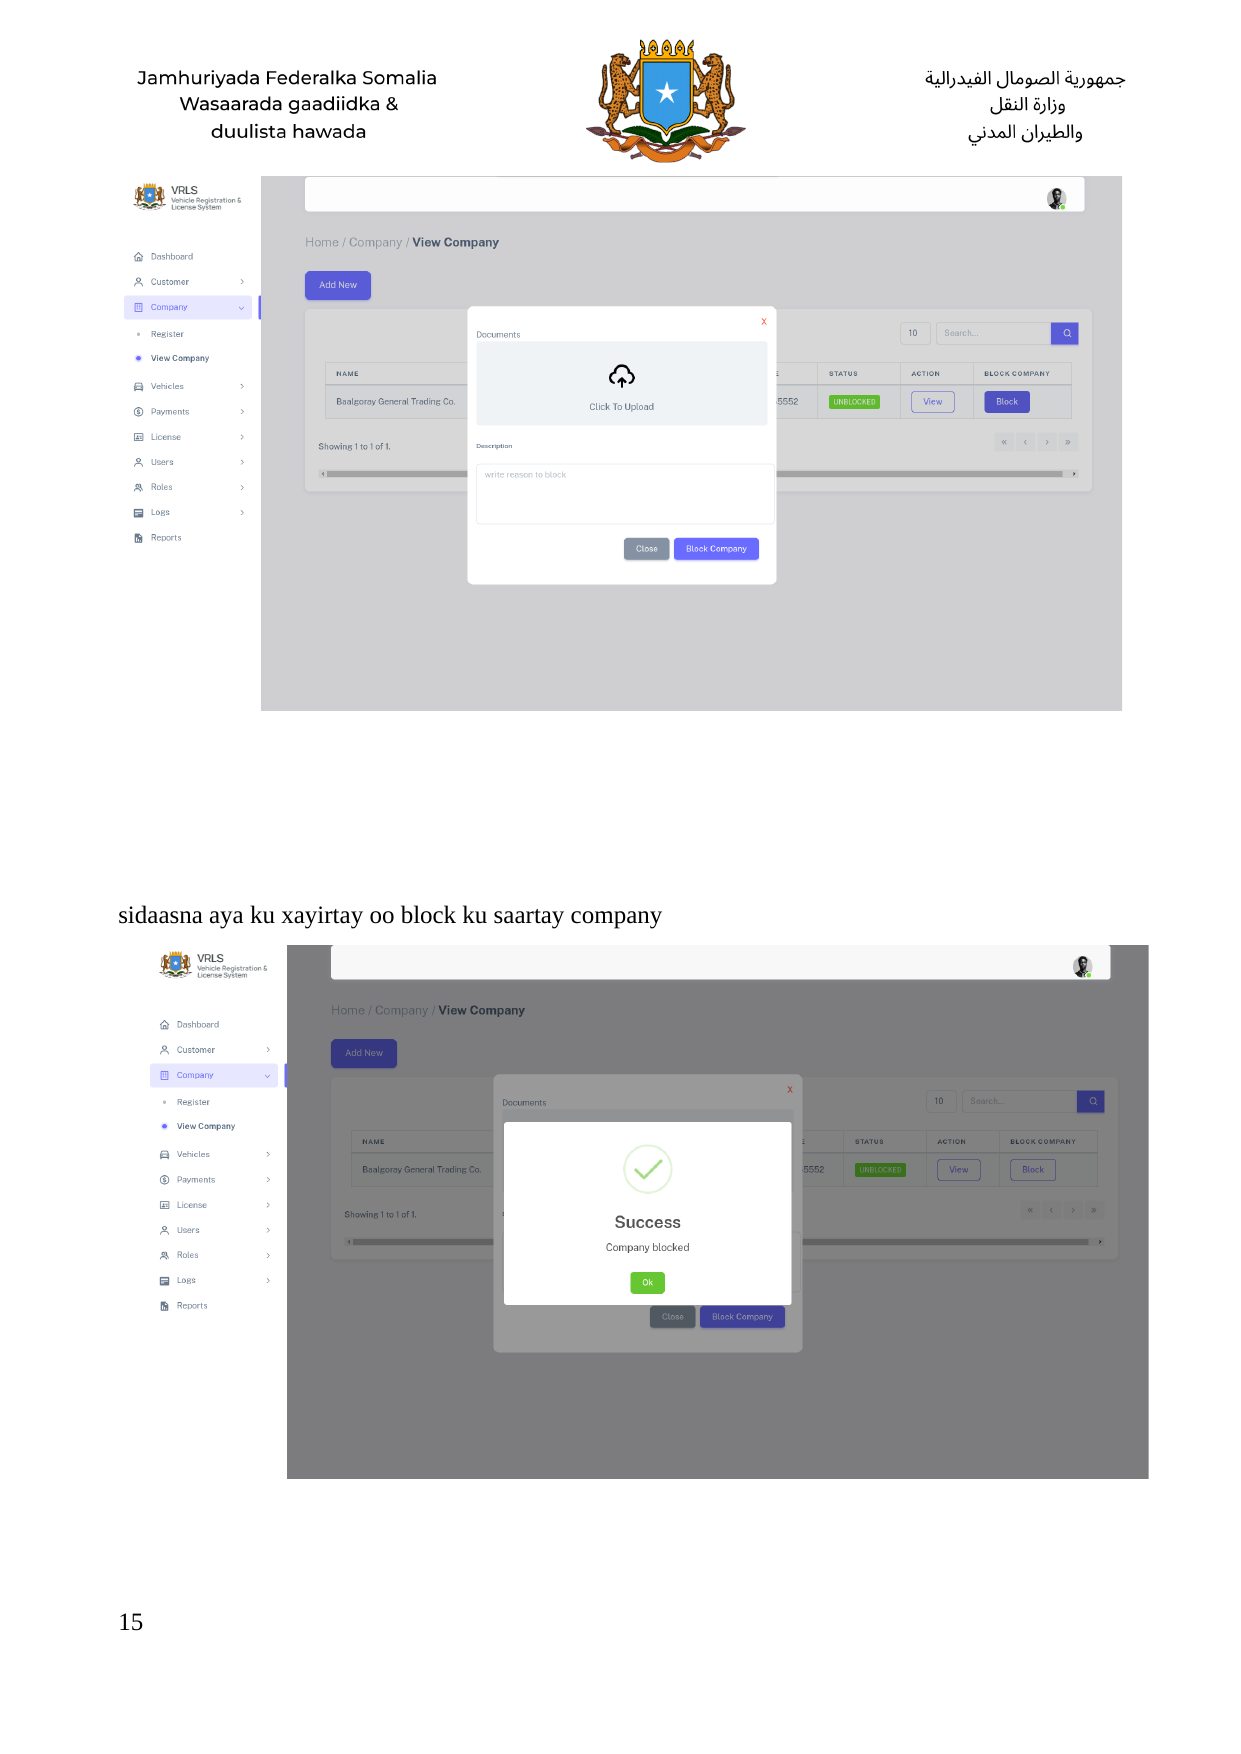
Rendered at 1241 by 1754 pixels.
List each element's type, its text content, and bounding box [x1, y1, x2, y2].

picture [118, 19, 1157, 711]
text sidaasna aya ku xayirtay oo block ku saartay company [118, 901, 1122, 929]
picture [144, 945, 1149, 1479]
